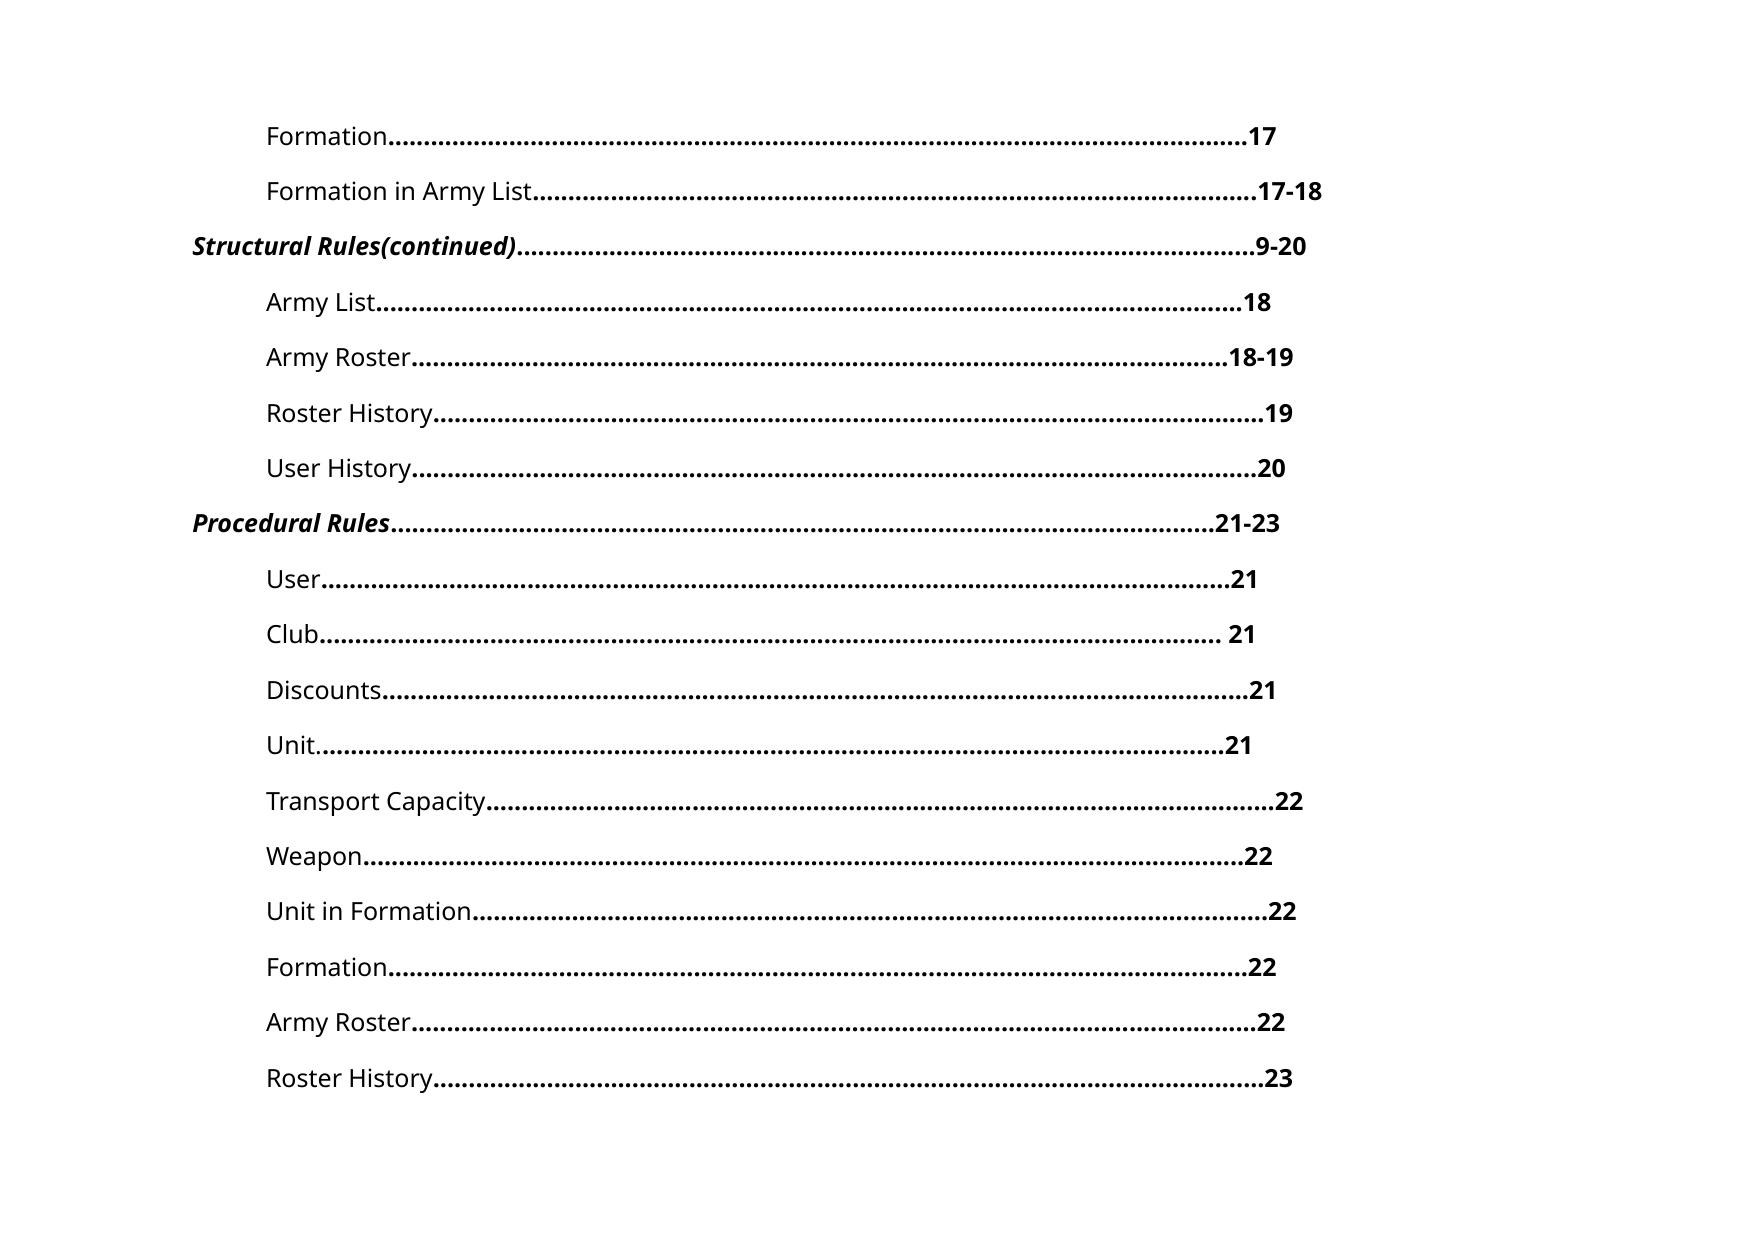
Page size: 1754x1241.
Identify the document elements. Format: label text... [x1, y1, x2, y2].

text Transport Capacity...............................................................................................................22 [118, 783, 1636, 817]
text Army Roster.......................................................................................................................22 [118, 1005, 1636, 1039]
text Army List..........................................................................................................................18 [118, 284, 1636, 318]
text Army Roster...................................................................................................................18-19 [118, 340, 1636, 374]
text Structural Rules(continued)........................................................................................................9-20 [118, 229, 1636, 263]
text User................................................................................................................................21 [118, 561, 1636, 596]
text Formation in Army List......................................................................................................17-18 [118, 173, 1636, 208]
text Roster History.....................................................................................................................23 [118, 1060, 1636, 1094]
text Weapon............................................................................................................................22 [118, 838, 1636, 873]
text Club............................................................................................................................... 21 [118, 617, 1636, 651]
text Discounts..........................................................................................................................21 [118, 672, 1636, 706]
text Formation.........................................................................................................................22 [118, 949, 1636, 983]
text Unit................................................................................................................................21 [118, 728, 1636, 762]
text Unit in Formation................................................................................................................22 [118, 894, 1636, 928]
text Roster History.....................................................................................................................19 [118, 395, 1636, 429]
text User History.......................................................................................................................20 [118, 451, 1636, 485]
text Procedural Rules....................................................................................................................21-23 [118, 506, 1636, 540]
text Formation.........................................................................................................................17 [118, 118, 1636, 152]
